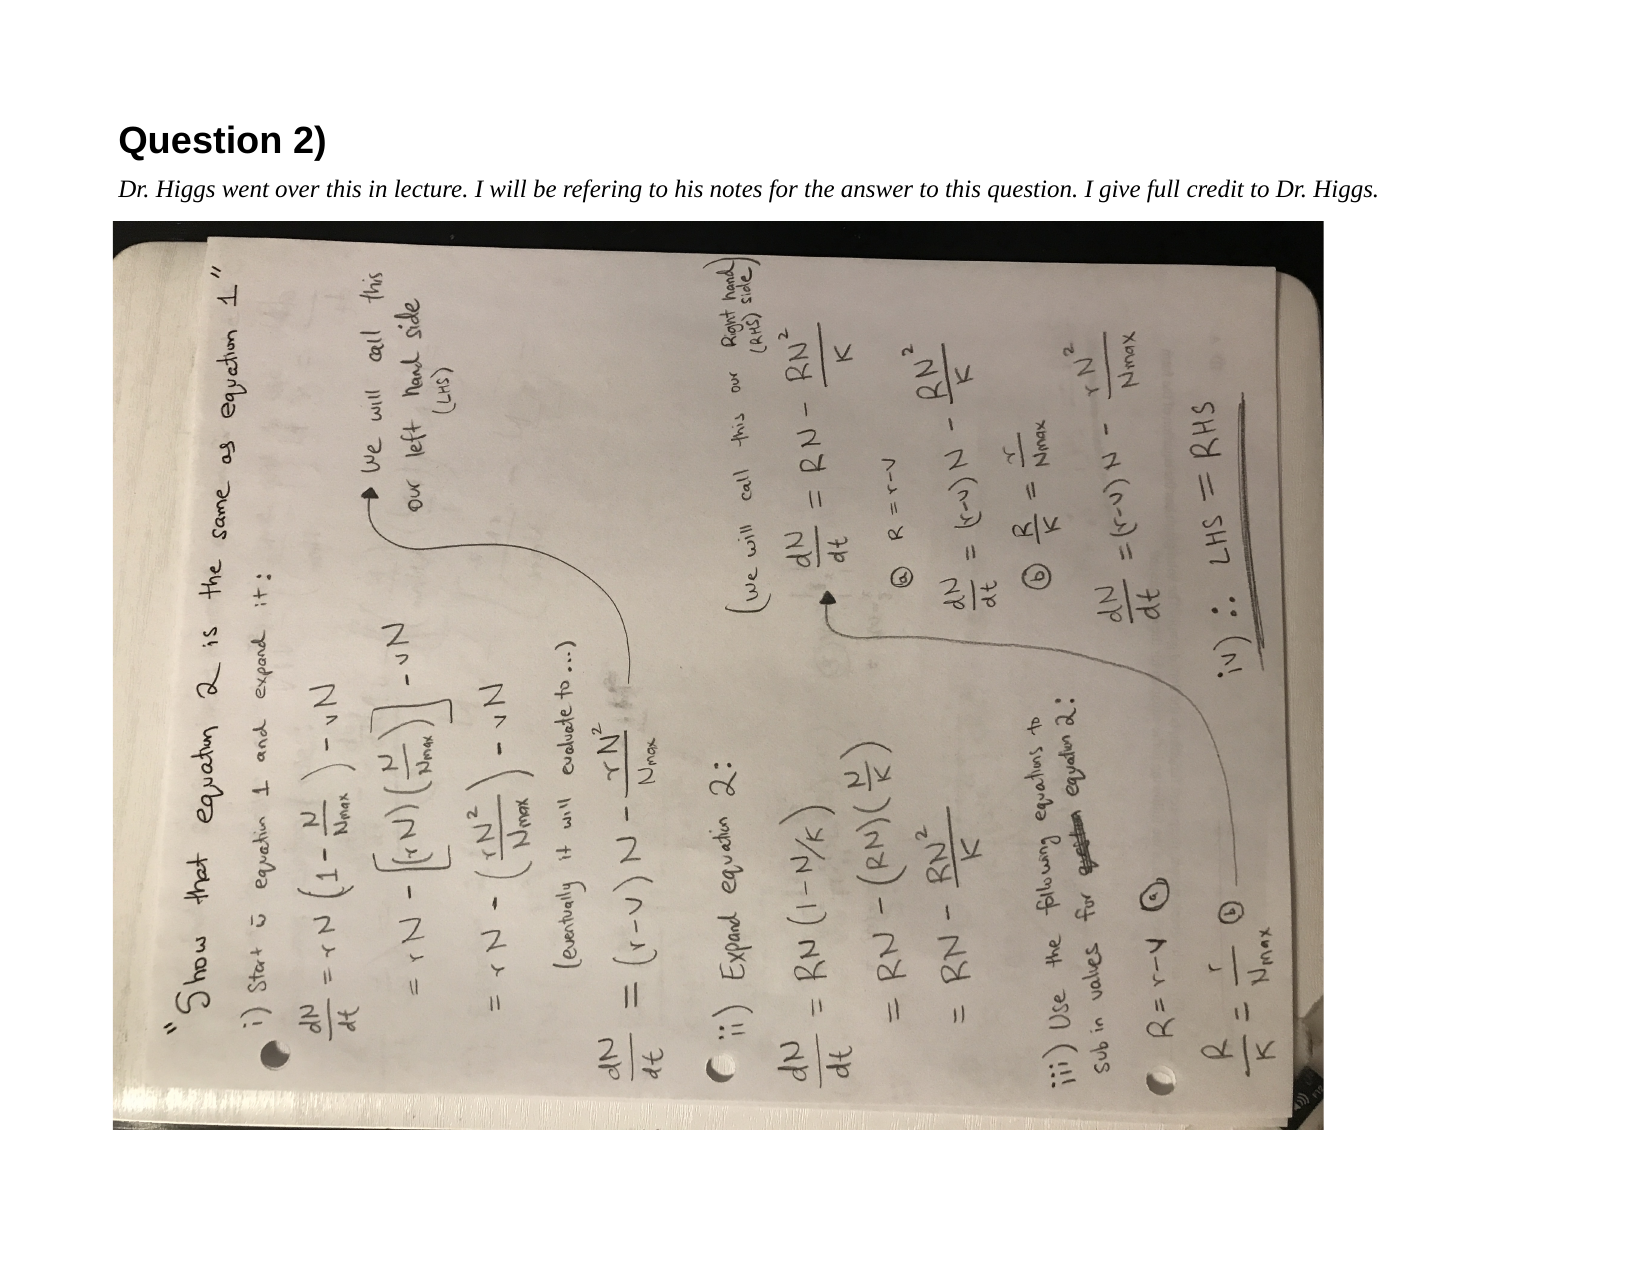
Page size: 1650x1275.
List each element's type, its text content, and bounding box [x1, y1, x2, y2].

subtitle Question 2) [118, 118, 1532, 162]
picture [112, 221, 1324, 1130]
text Dr. Higgs went over this in lecture. I will be refering to his notes for the answer to this question. I give full credit to Dr. Higgs. [118, 174, 1532, 203]
